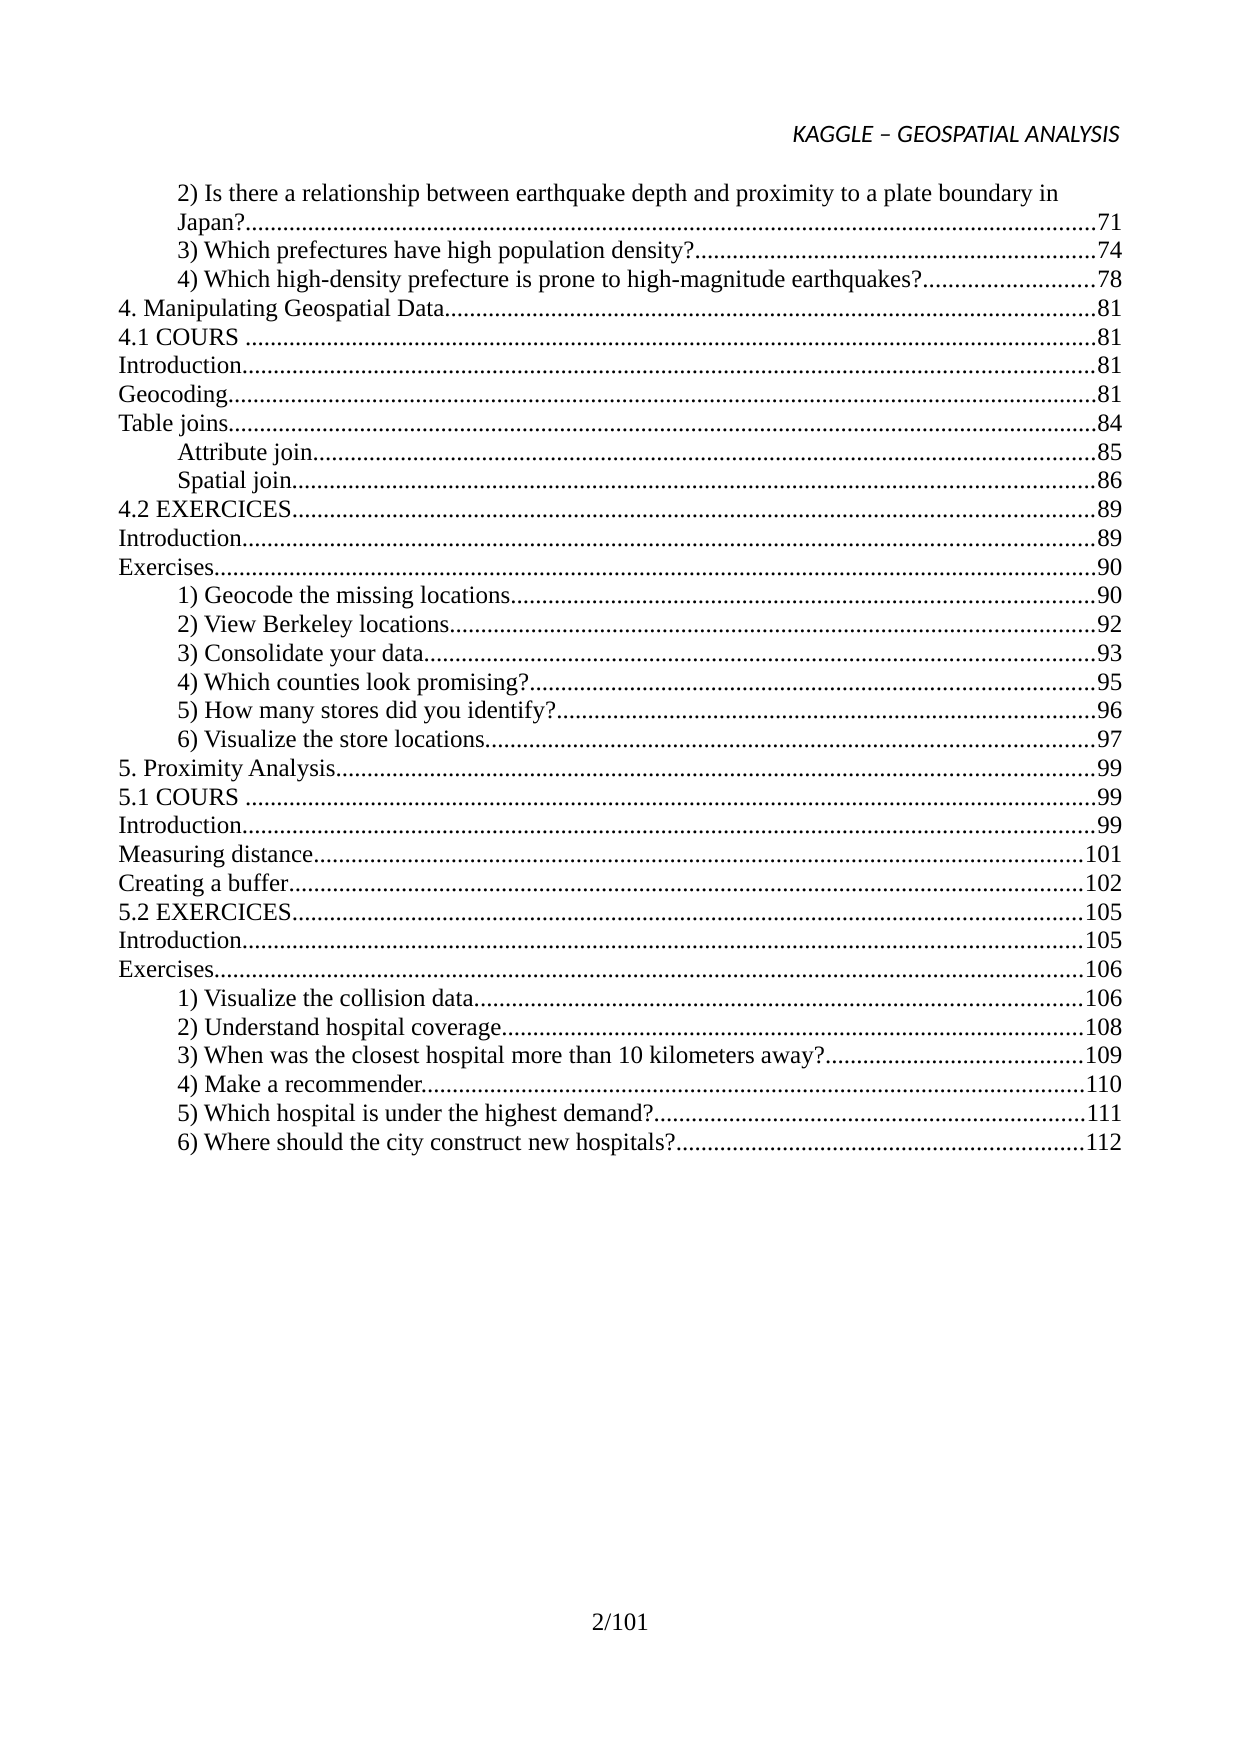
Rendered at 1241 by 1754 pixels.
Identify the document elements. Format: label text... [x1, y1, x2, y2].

text 4) Which counties look promising? 95 [177, 667, 1122, 696]
text Creating a buffer 102 [118, 868, 1122, 897]
text 5) How many stores did you identify? 96 [177, 696, 1122, 724]
text 1) Visualize the collision data. 106 [177, 983, 1122, 1012]
text 3) Which prefectures have high population density? 74 [177, 236, 1122, 264]
text 4.1 COURS 81 [118, 322, 1122, 351]
text 2) Is there a relationship between earthquake depth and proximity to a plate boundary in Japan? 71 [177, 178, 1122, 236]
text Exercises 90 [118, 552, 1122, 581]
text 3) When was the closest hospital more than 10 kilometers away? 109 [177, 1041, 1122, 1069]
text 1) Geocode the missing locations. 90 [177, 581, 1122, 609]
text Attribute join 85 [177, 437, 1122, 466]
text Exercises 106 [118, 954, 1122, 983]
text 4) Which high-density prefecture is prone to high-magnitude earthquakes? 78 [177, 264, 1122, 293]
text 3) Consolidate your data. 93 [177, 638, 1122, 667]
text 2) View Berkeley locations. 92 [177, 609, 1122, 638]
text 5.1 COURS 99 [118, 782, 1122, 811]
text Introduction 89 [118, 523, 1122, 552]
text Introduction 81 [118, 351, 1122, 379]
text 4.2 EXERCICES 89 [118, 494, 1122, 523]
text 4. Manipulating Geospatial Data 81 [118, 293, 1122, 322]
text 6) Where should the city construct new hospitals? 112 [177, 1127, 1122, 1156]
text 5.2 EXERCICES 105 [118, 897, 1122, 926]
text 4) Make a recommender. 110 [177, 1069, 1122, 1098]
text Introduction 99 [118, 811, 1122, 839]
text Geocoding 81 [118, 379, 1122, 408]
text Measuring distance 101 [118, 839, 1122, 868]
text Spatial join 86 [177, 466, 1122, 494]
text 5. Proximity Analysis 99 [118, 753, 1122, 782]
text Introduction 105 [118, 926, 1122, 954]
text 6) Visualize the store locations. 97 [177, 724, 1122, 753]
text 2) Understand hospital coverage. 108 [177, 1012, 1122, 1041]
text Table joins 84 [118, 408, 1122, 437]
text 5) Which hospital is under the highest demand? 111 [177, 1098, 1122, 1127]
